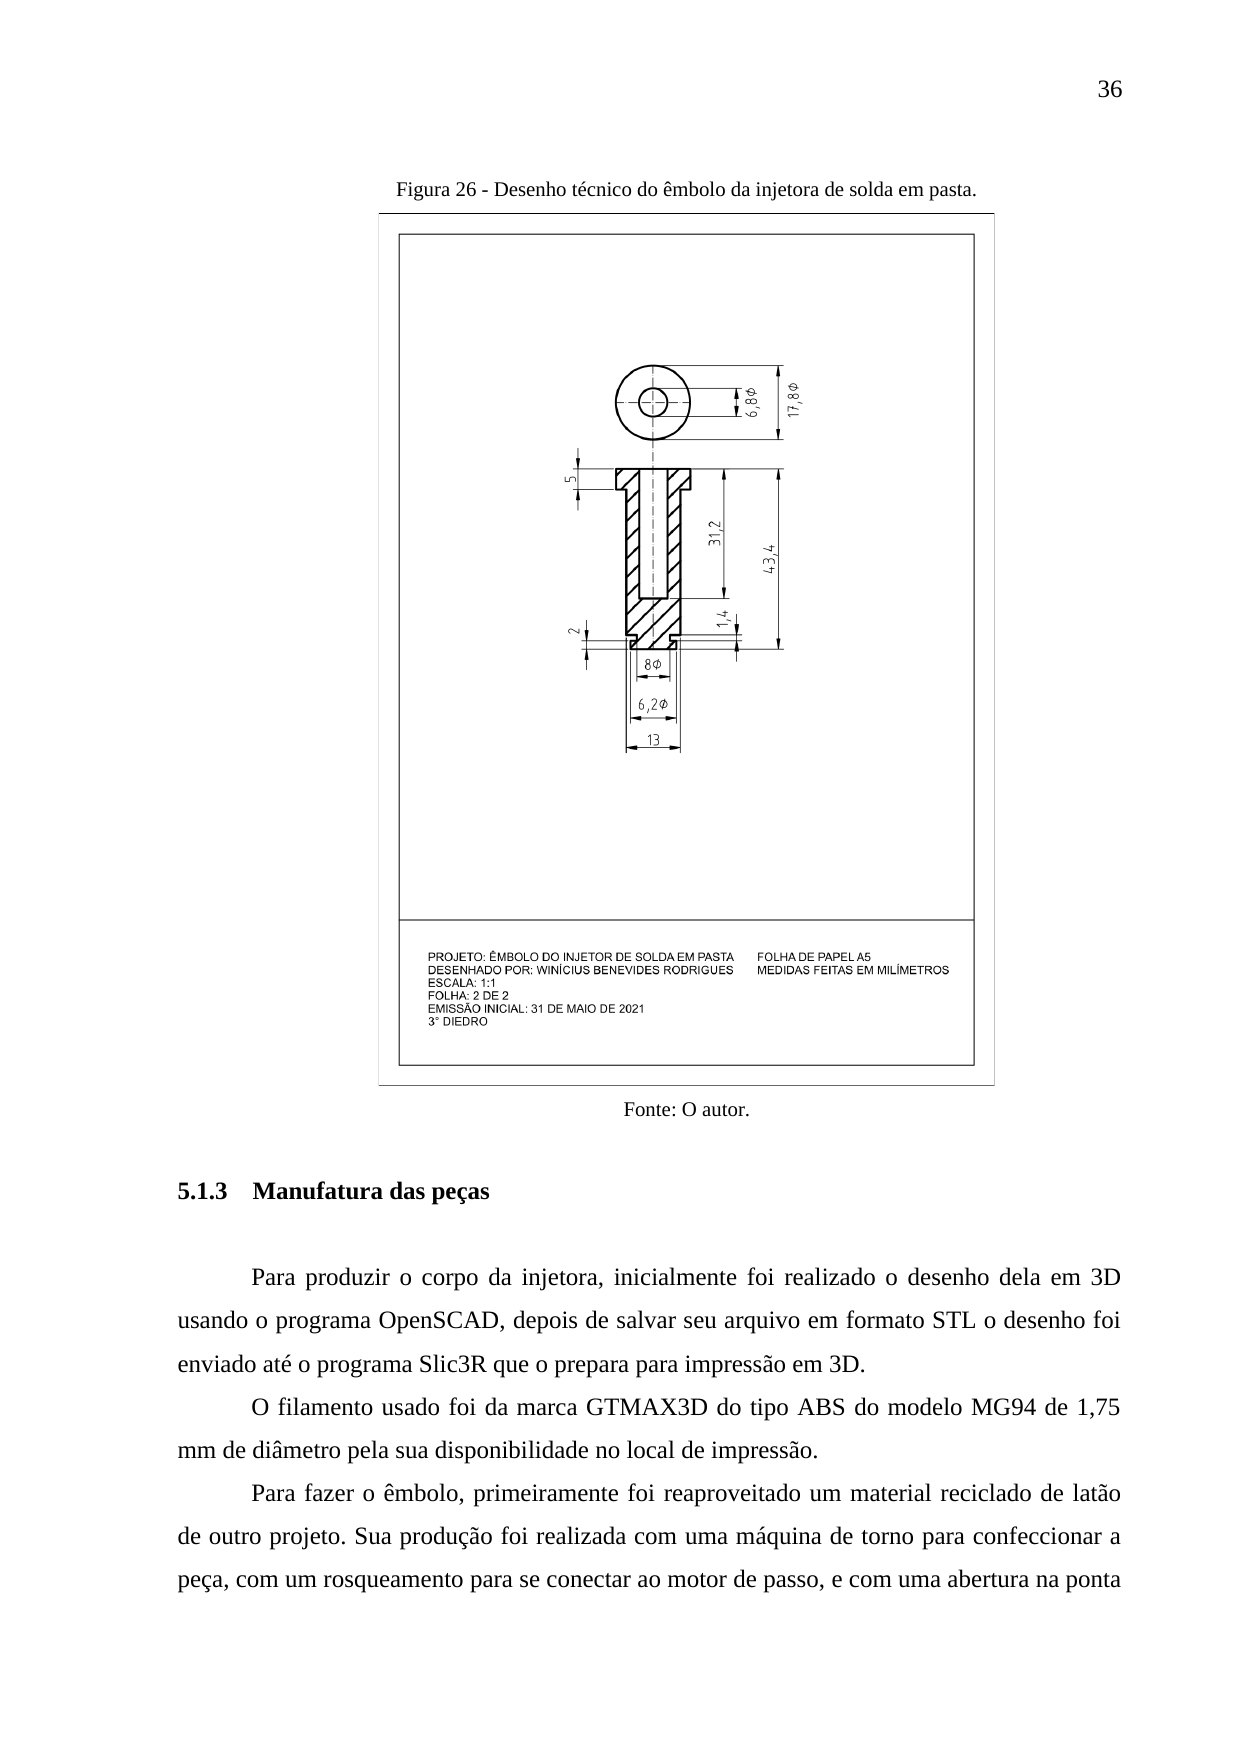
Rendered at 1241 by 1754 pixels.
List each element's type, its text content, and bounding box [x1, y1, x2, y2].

picture [378, 213, 995, 1086]
text Figura 26 - Desenho técnico do êmbolo da injetora de solda em pasta. [177, 177, 1122, 201]
text Para produzir o corpo da injetora, inicialmente foi realizado o desenho dela em 3D usando o programa OpenSCAD, depois de salvar seu arquivo em formato STL o desenho foi enviado até o programa Slic3R que o prepara para impressão em 3D. [177, 1262, 1122, 1377]
text Para fazer o êmbolo, primeiramente foi reaproveitado um material reciclado de latão de outro projeto. Sua produção foi realizada com uma máquina de torno para confeccionar a peça, com um rosqueamento para se conectar ao motor de passo, e com uma abertura na ponta [177, 1478, 1122, 1593]
subtitle Manufatura das peças [177, 1176, 1122, 1205]
text Fonte: O autor. [177, 1097, 1122, 1121]
text O filamento usado foi da marca GTMAX3D do tipo ABS do modelo MG94 de 1,75 mm de diâmetro pela sua disponibilidade no local de impressão. [177, 1392, 1122, 1464]
